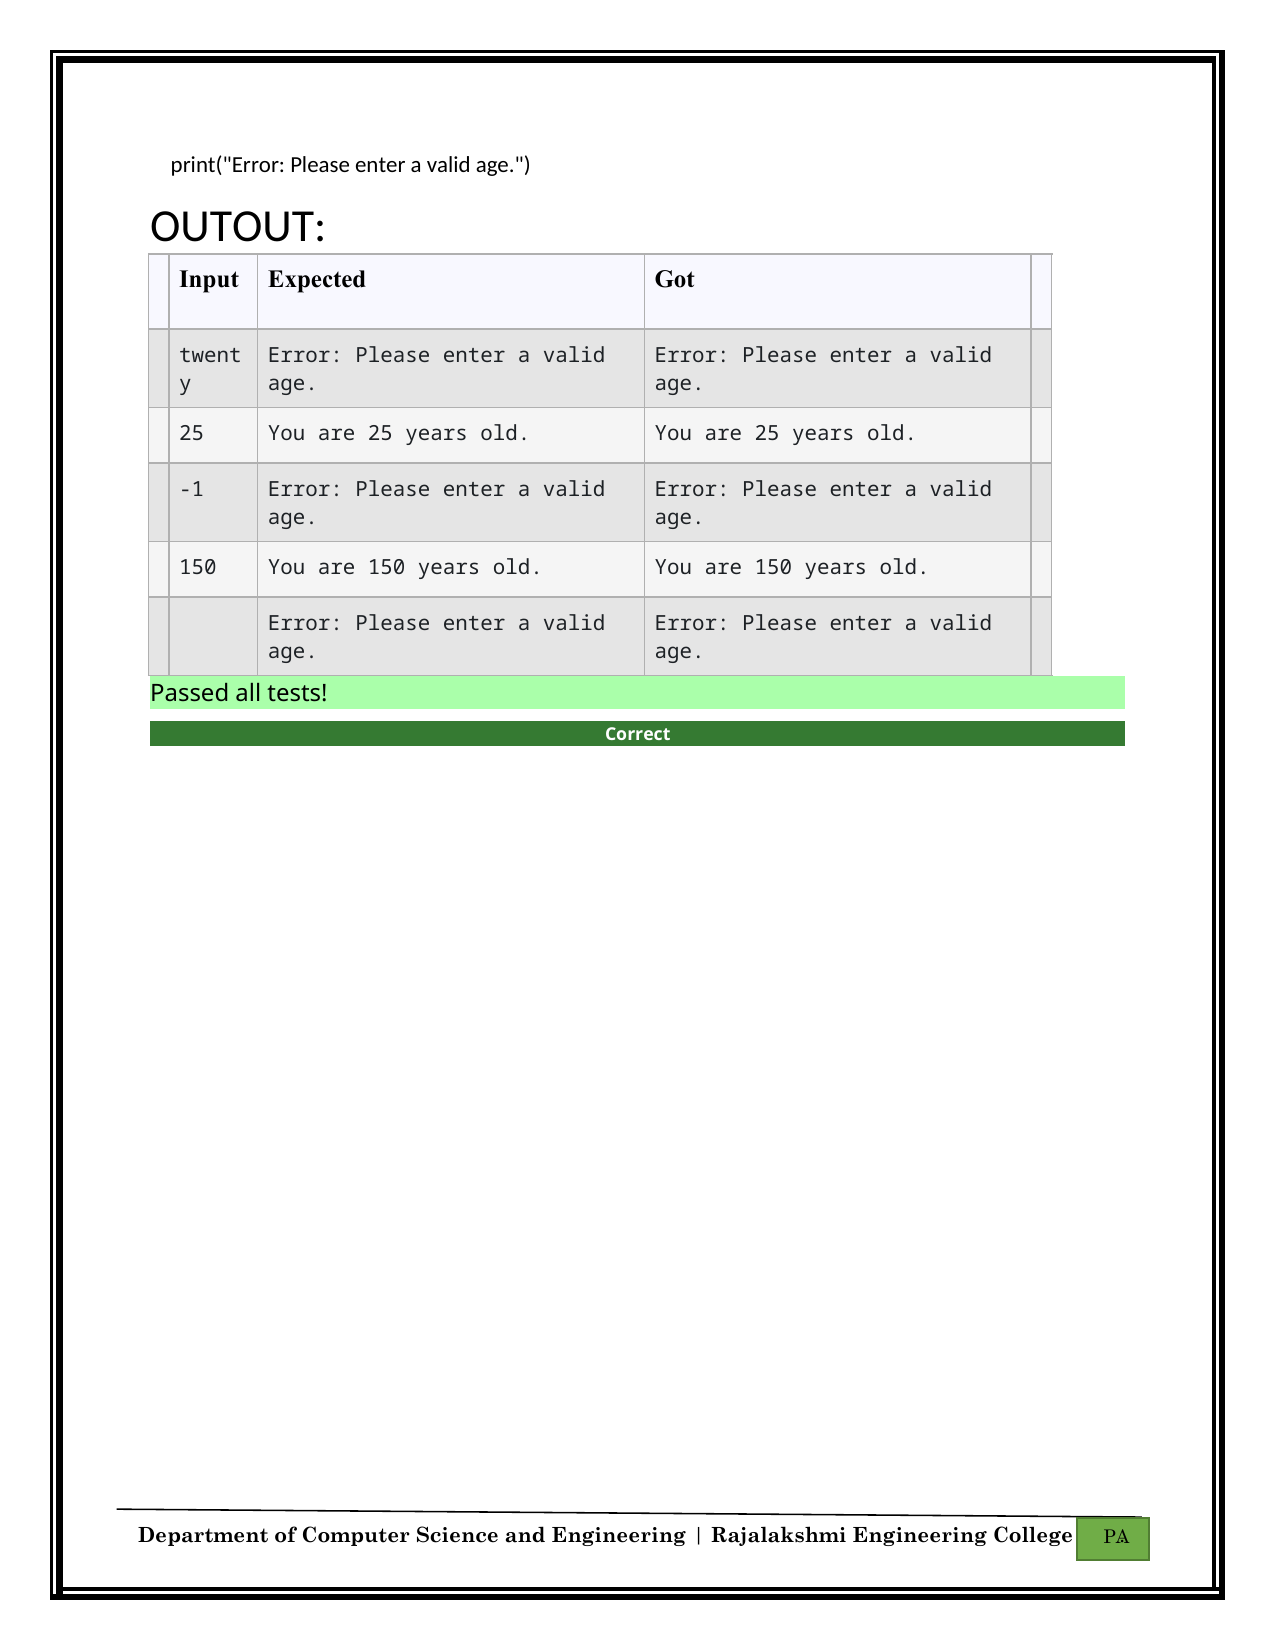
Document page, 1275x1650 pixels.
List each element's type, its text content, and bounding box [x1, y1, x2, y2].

table_cell You are 25 years old. [258, 408, 644, 462]
table_cell You are 150 years old. [645, 542, 1030, 596]
table_cell [1032, 598, 1051, 675]
text print("Error: Please enter a valid age.") [150, 150, 1125, 178]
table_cell Error: Please enter a valid age. [258, 598, 644, 675]
table_cell twenty [170, 330, 257, 407]
table_cell Error: Please enter a valid age. [645, 464, 1030, 541]
table_header Input [170, 255, 257, 328]
table_cell Error: Please enter a valid age. [645, 598, 1030, 675]
table_cell [1032, 408, 1051, 462]
table_cell Error: Please enter a valid age. [258, 464, 644, 541]
table_cell [1032, 464, 1051, 541]
table_cell 150 [170, 542, 257, 596]
table_cell [149, 408, 168, 462]
table_header Got [645, 255, 1030, 328]
table_header [149, 255, 168, 328]
table_header Expected [258, 255, 644, 328]
table_cell [1032, 330, 1051, 407]
table_cell Error: Please enter a valid age. [258, 330, 644, 407]
table_cell [1032, 542, 1051, 596]
table_cell Error: Please enter a valid age. [645, 330, 1030, 407]
table_cell 25 [170, 408, 257, 462]
text Correct [150, 721, 1125, 746]
text Passed all tests! [150, 676, 1125, 709]
table_cell [149, 330, 168, 407]
table_cell You are 25 years old. [645, 408, 1030, 462]
table_cell [149, 542, 168, 596]
table_cell You are 150 years old. [258, 542, 644, 596]
text OUTOUT: [150, 197, 1125, 253]
table_cell -1 [170, 464, 257, 541]
table_cell [170, 598, 257, 675]
table_header [1032, 255, 1051, 328]
table_cell [149, 464, 168, 541]
table_cell [149, 598, 168, 675]
